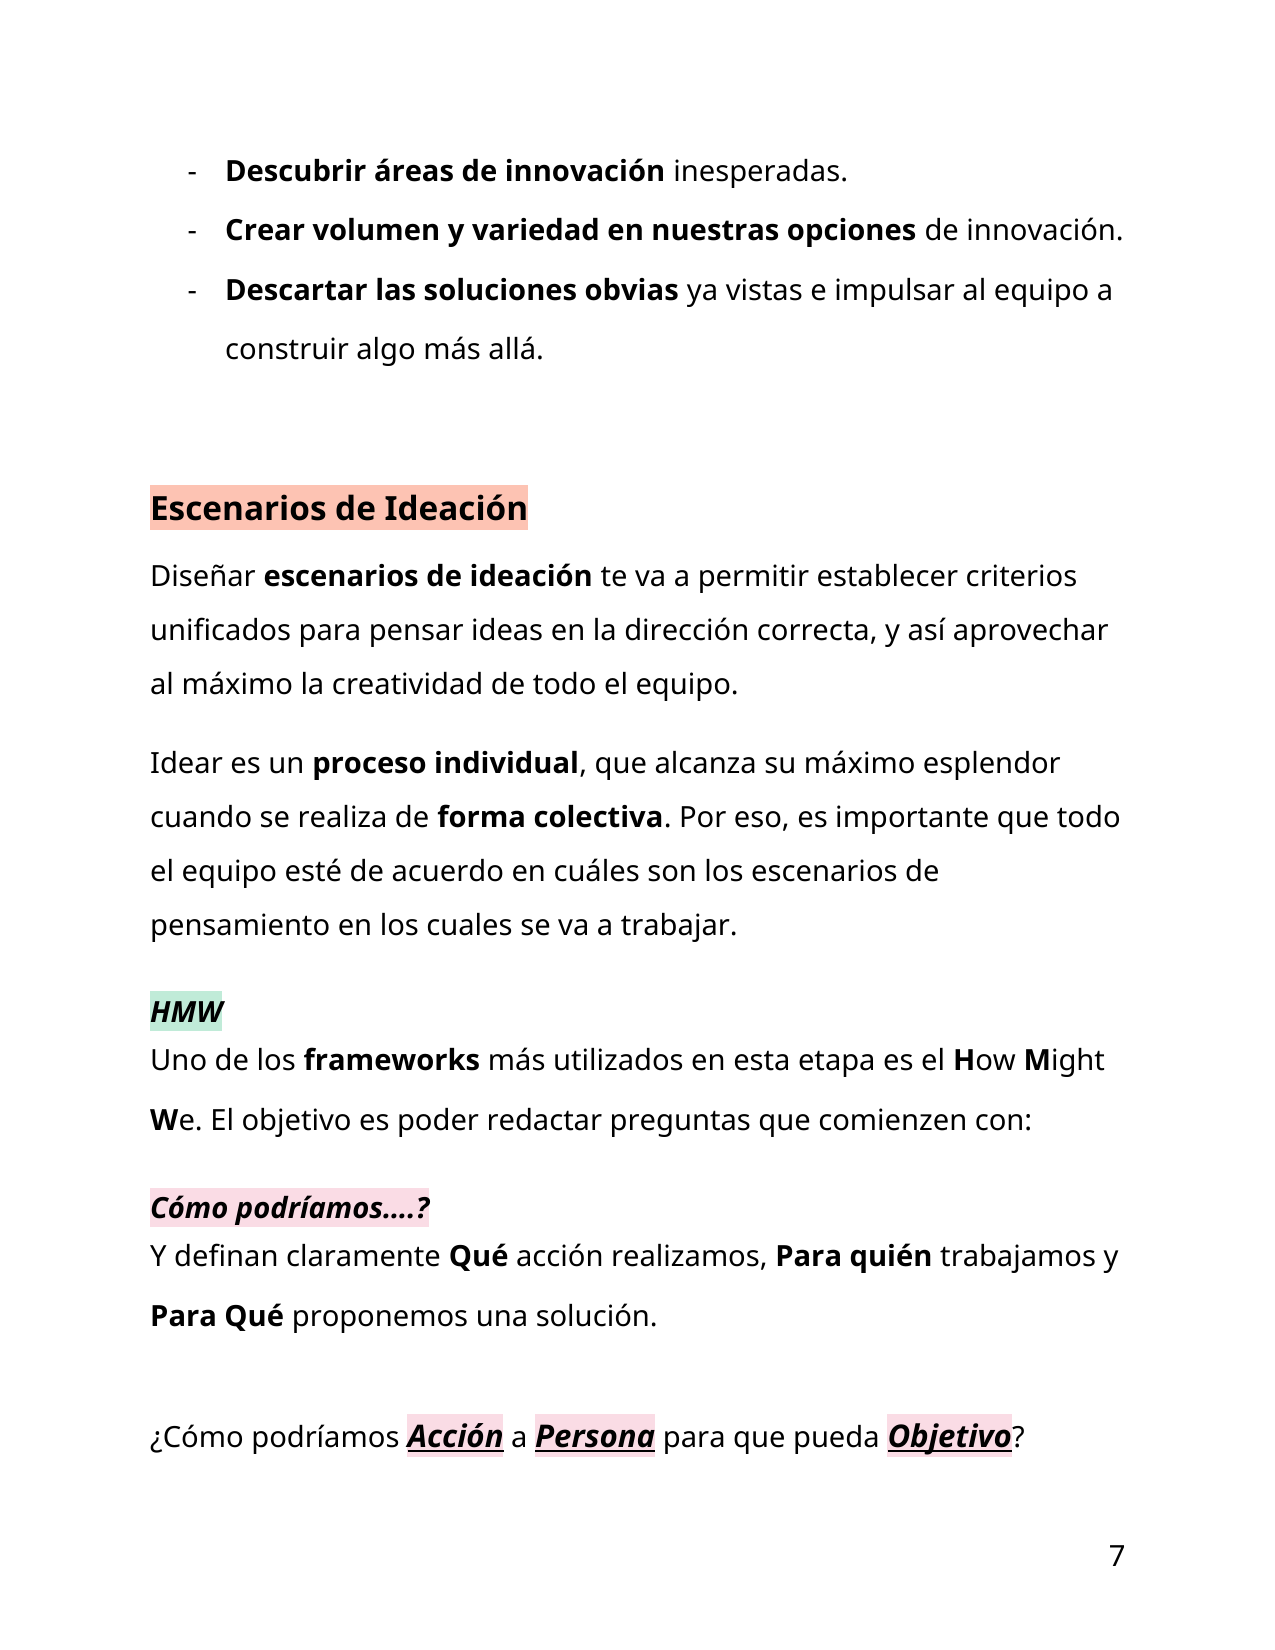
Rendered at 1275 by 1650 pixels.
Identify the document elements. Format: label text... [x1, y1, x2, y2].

text Y definan claramente Qué acción realizamos, Para quién trabajamos y Para Qué proponemos una solución. [150, 1236, 1125, 1335]
text Uno de los frameworks más utilizados en esta etapa es el How Might We. El objetivo es poder redactar preguntas que comienzen con: [150, 1039, 1125, 1138]
list Descartar las soluciones obvias ya vistas e impulsar al equipo a construir algo más allá. [187, 269, 1125, 368]
text ¿Cómo podríamos Acción a Persona para que pueda Objetivo? [150, 1414, 1125, 1457]
list Descubrir áreas de innovación inesperadas. [187, 150, 1125, 190]
text Idear es un proceso individual, que alcanza su máximo esplendor cuando se realiza de forma colectiva. Por eso, es importante que todo el equipo esté de acuerdo en cuáles son los escenarios de pensamiento en los cuales se va a trabajar. [150, 742, 1125, 944]
subtitle Escenarios de Ideación [528, 485, 1125, 530]
text Diseñar escenarios de ideación te va a permitir establecer criterios unificados para pensar ideas en la dirección correcta, y así aprovechar al máximo la creatividad de todo el equipo. [150, 555, 1125, 703]
subtitle HMW [222, 991, 1125, 1031]
subtitle Cómo podríamos….? [150, 1187, 1125, 1227]
list Crear volumen y variedad en nuestras opciones de innovación. [187, 209, 1125, 249]
